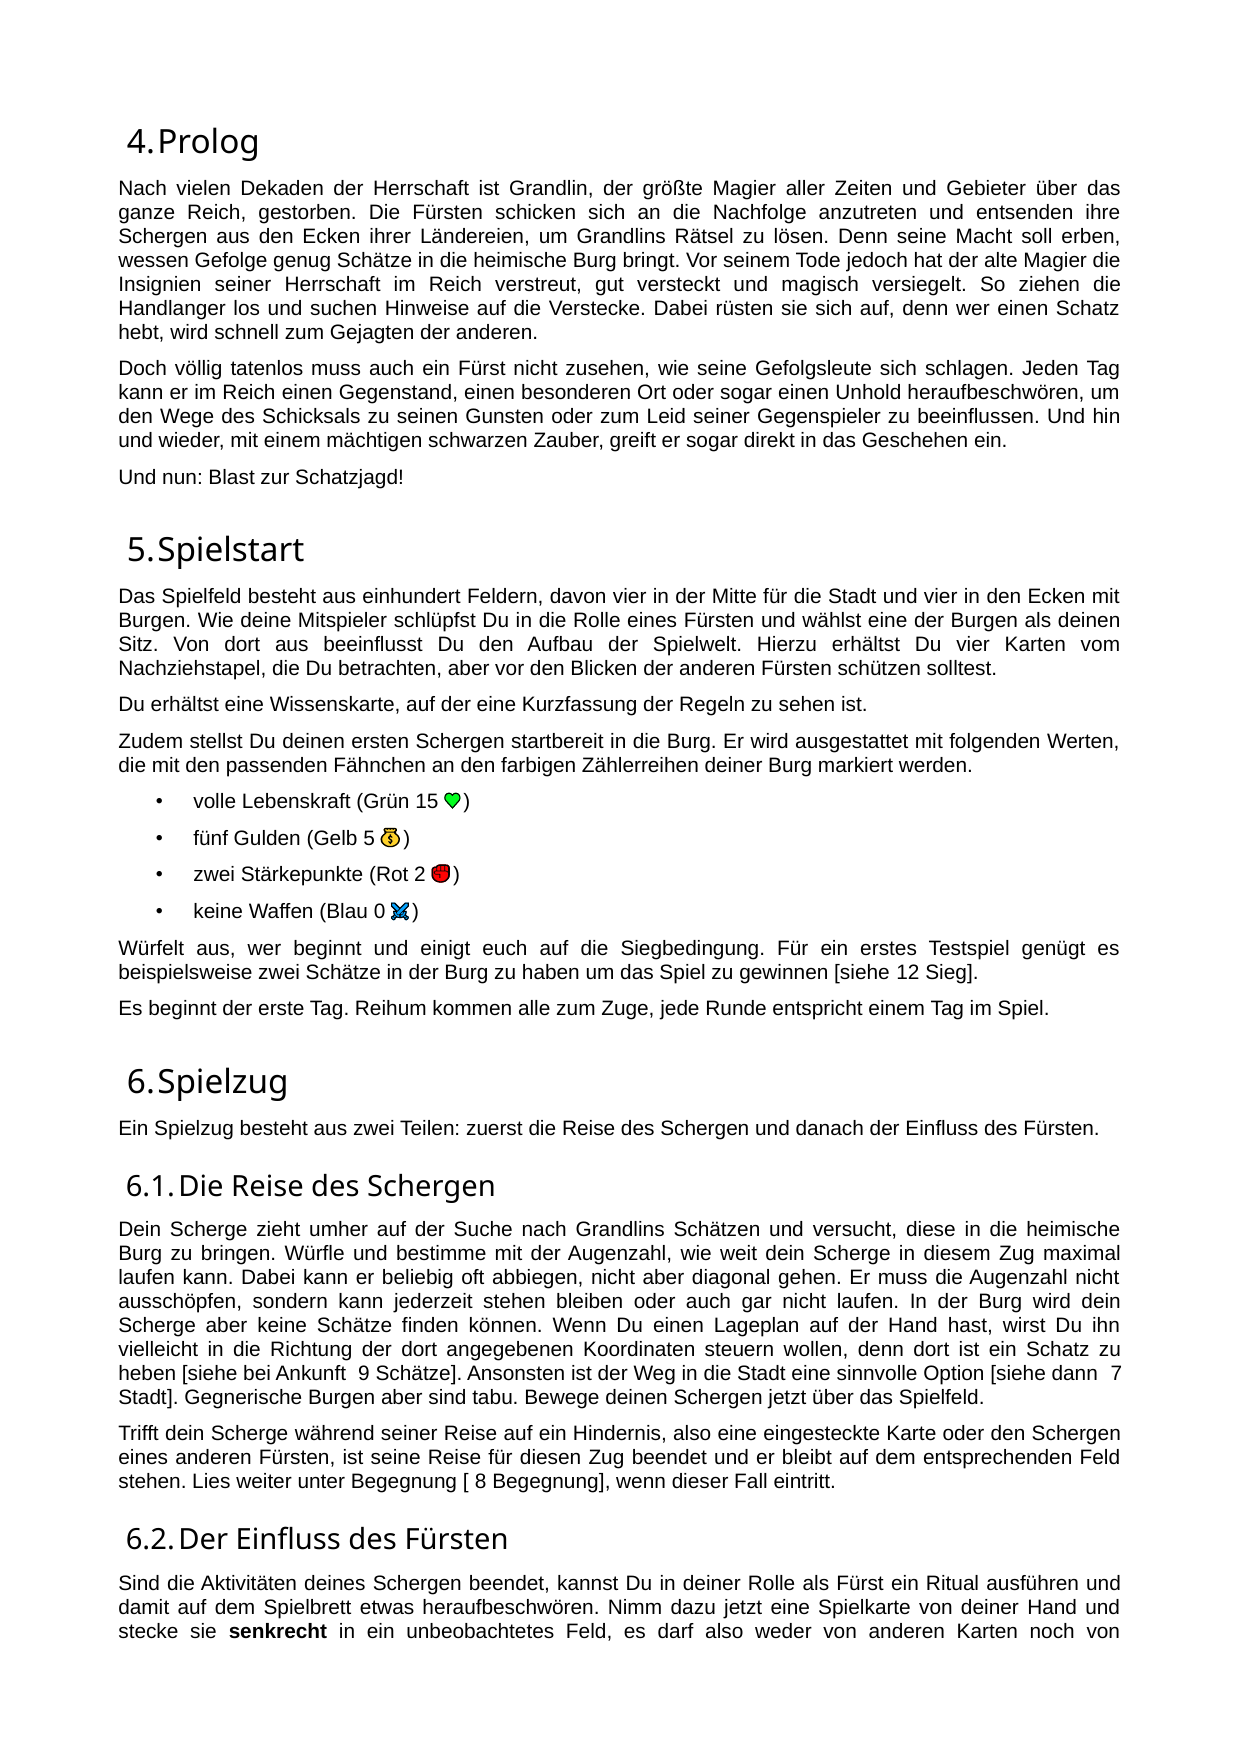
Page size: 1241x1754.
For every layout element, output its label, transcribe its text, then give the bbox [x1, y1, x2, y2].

list zwei Stärkepunkte (Rot 2 ) [156, 862, 1122, 886]
text Trifft dein Scherge während seiner Reise auf ein Hindernis, also eine eingesteckte Karte oder den Schergen eines anderen Fürsten, ist seine Reise für diesen Zug beendet und er bleibt auf dem entsprechenden Feld stehen. Lies weiter unter Begegnung [ 8. Begegnung], wenn dieser Fall eintritt. [118, 1421, 1122, 1493]
text Es beginnt der erste Tag. Reihum kommen alle zum Zuge, jede Runde entspricht einem Tag im Spiel. [118, 996, 1122, 1020]
text Und nun: Blast zur Schatzjagd! [118, 464, 1122, 488]
list fünf Gulden (Gelb 5 ) [156, 826, 1122, 850]
list keine Waffen (Blau 0 ) [156, 899, 1122, 923]
text Ein Spielzug besteht aus zwei Teilen: zuerst die Reise des Schergen und danach der Einfluss des Fürsten. [118, 1116, 1122, 1139]
subtitle Der Einfluss des Fürsten [118, 1519, 1122, 1558]
text Dein Scherge zieht umher auf der Suche nach Grandlins Schätzen und versucht, diese in die heimische Burg zu bringen. Würfle und bestimme mit der Augenzahl, wie weit dein Scherge in diesem Zug maximal laufen kann. Dabei kann er beliebig oft abbiegen, nicht aber diagonal gehen. Er muss die Augenzahl nicht ausschöpfen, sondern kann jederzeit stehen bleiben oder auch gar nicht laufen. In der Burg wird dein Scherge aber keine Schätze finden können. Wenn Du einen Lageplan auf der Hand hast, wirst Du ihn vielleicht in die Richtung der dort angegebenen Koordinaten steuern wollen, denn dort ist ein Schatz zu heben [siehe bei Ankunft 9. Schätze]. Ansonsten ist der Weg in die Stadt eine sinnvolle Option [siehe dann 7. Stadt]. Gegnerische Burgen aber sind tabu. Bewege deinen Schergen jetzt über das Spielfeld. [118, 1217, 1122, 1409]
text Würfelt aus, wer beginnt und einigt euch auf die Siegbedingung. Für ein erstes Testspiel genügt es beispielsweise zwei Schätze in der Burg zu haben um das Spiel zu gewinnen [siehe 12. Sieg]. [118, 936, 1122, 984]
subtitle Die Reise des Schergen [118, 1165, 1122, 1205]
text Das Spielfeld besteht aus einhundert Feldern, davon vier in der Mitte für die Stadt und vier in den Ecken mit Burgen. Wie deine Mitspieler schlüpfst Du in die Rolle eines Fürsten und wählst eine der Burgen als deinen Sitz. Von dort aus beeinflusst Du den Aufbau der Spielwelt. Hierzu erhältst Du vier Karten vom Nachziehstapel, die Du betrachten, aber vor den Blicken der anderen Fürsten schützen solltest. [118, 584, 1122, 680]
subtitle Spielstart [118, 526, 1122, 571]
subtitle Prolog [118, 118, 1122, 163]
list volle Lebenskraft (Grün 15 ) [156, 789, 1122, 813]
text Sind die Aktivitäten deines Schergen beendet, kannst Du in deiner Rolle als Fürst ein Ritual ausführen und damit auf dem Spielbrett etwas heraufbeschwören. Nimm dazu jetzt eine Spielkarte von deiner Hand und stecke sie senkrecht in ein unbeobachtetes Feld, es darf also weder von anderen Karten noch von [118, 1571, 1122, 1643]
text Nach vielen Dekaden der Herrschaft ist Grandlin, der größte Magier aller Zeiten und Gebieter über das ganze Reich, gestorben. Die Fürsten schicken sich an die Nachfolge anzutreten und entsenden ihre Schergen aus den Ecken ihrer Ländereien, um Grandlins Rätsel zu lösen. Denn seine Macht soll erben, wessen Gefolge genug Schätze in die heimische Burg bringt. Vor seinem Tode jedoch hat der alte Magier die Insignien seiner Herrschaft im Reich verstreut, gut versteckt und magisch versiegelt. So ziehen die Handlanger los und suchen Hinweise auf die Verstecke. Dabei rüsten sie sich auf, denn wer einen Schatz hebt, wird schnell zum Gejagten der anderen. [118, 176, 1122, 344]
text Doch völlig tatenlos muss auch ein Fürst nicht zusehen, wie seine Gefolgsleute sich schlagen. Jeden Tag kann er im Reich einen Gegenstand, einen besonderen Ort oder sogar einen Unhold heraufbeschwören, um den Wege des Schicksals zu seinen Gunsten oder zum Leid seiner Gegenspieler zu beeinflussen. Und hin und wieder, mit einem mächtigen schwarzen Zauber, greift er sogar direkt in das Geschehen ein. [118, 356, 1122, 452]
text Du erhältst eine Wissenskarte, auf der eine Kurzfassung der Regeln zu sehen ist. [118, 692, 1122, 716]
text Zudem stellst Du deinen ersten Schergen startbereit in die Burg. Er wird ausgestattet mit folgenden Werten, die mit den passenden Fähnchen an den farbigen Zählerreihen deiner Burg markiert werden. [118, 729, 1122, 777]
subtitle Spielzug [118, 1058, 1122, 1103]
